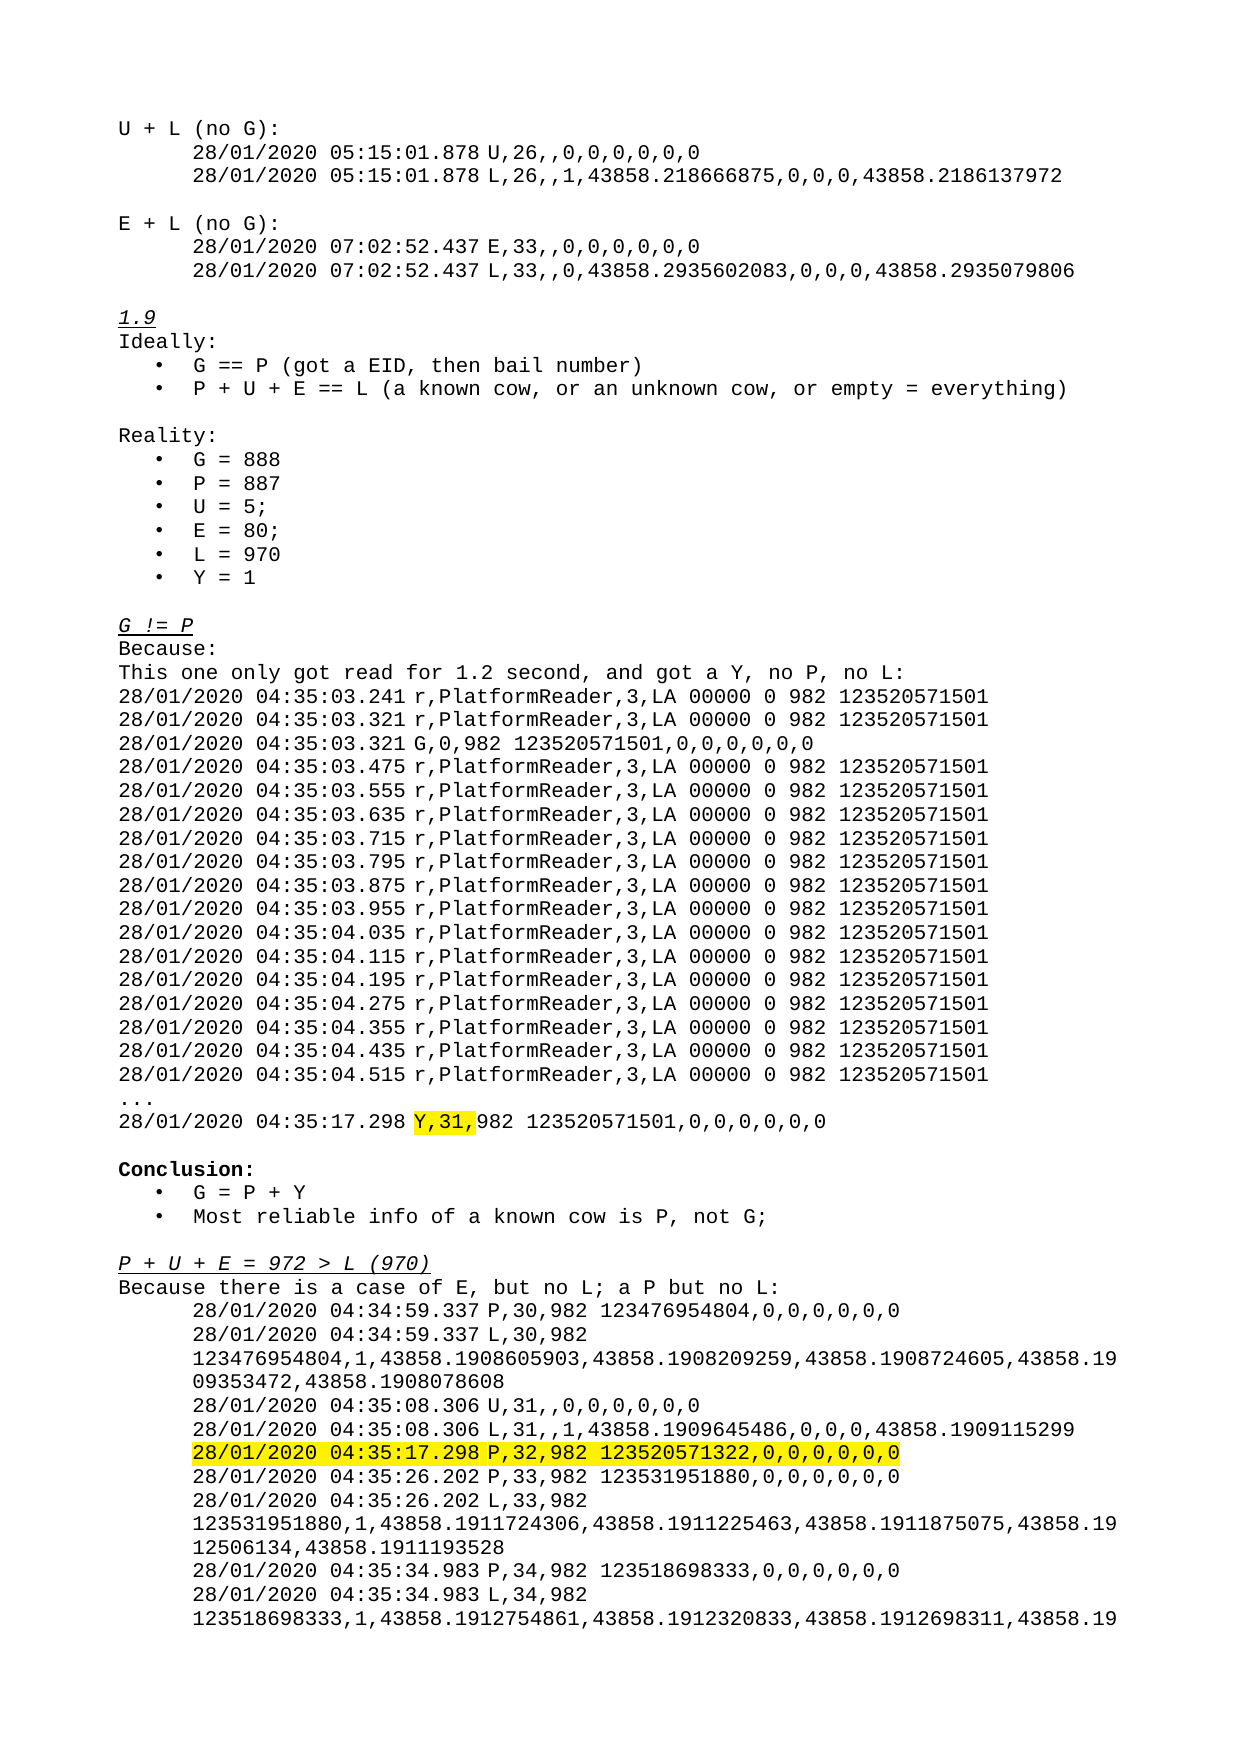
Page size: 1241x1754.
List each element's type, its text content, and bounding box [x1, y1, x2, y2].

text Because there is a case of E, but no L; a P but no L: [118, 1277, 1122, 1300]
text 28/01/2020 04:35:03.555 r,PlatformReader,3,LA 00000 0 982 123520571501 [118, 780, 1122, 804]
text G != P [118, 615, 1122, 638]
text 28/01/2020 04:35:17.298 P,32,982 123520571322,0,0,0,0,0,0 [192, 1442, 1122, 1466]
text 28/01/2020 04:35:04.115 r,PlatformReader,3,LA 00000 0 982 123520571501 [118, 946, 1122, 969]
text 28/01/2020 04:35:08.306 U,31,,0,0,0,0,0,0 [192, 1395, 1122, 1419]
text 28/01/2020 04:35:03.475 r,PlatformReader,3,LA 00000 0 982 123520571501 [118, 757, 1122, 780]
text 28/01/2020 04:35:26.202 P,33,982 123531951880,0,0,0,0,0,0 [192, 1466, 1122, 1489]
list L = 970 [156, 544, 1122, 567]
text 28/01/2020 04:35:03.321 r,PlatformReader,3,LA 00000 0 982 123520571501 [118, 709, 1122, 733]
text 28/01/2020 04:35:34.983 L,34,982 123518698333,1,43858.1912754861,43858.1912320833,43858.1912698311,43858.19 [192, 1584, 1122, 1631]
text 28/01/2020 04:35:34.983 P,34,982 123518698333,0,0,0,0,0,0 [192, 1561, 1122, 1584]
list Y = 1 [156, 567, 1122, 591]
list U = 5; [156, 496, 1122, 520]
text 28/01/2020 04:35:26.202 L,33,982 123531951880,1,43858.1911724306,43858.1911225463,43858.1911875075,43858.1912506134,43858.1911193528 [192, 1489, 1122, 1561]
text 28/01/2020 04:35:04.035 r,PlatformReader,3,LA 00000 0 982 123520571501 [118, 922, 1122, 946]
list G == P (got a EID, then bail number) [156, 354, 1122, 378]
text 28/01/2020 04:35:03.241 r,PlatformReader,3,LA 00000 0 982 123520571501 [118, 686, 1122, 709]
text 28/01/2020 04:35:04.355 r,PlatformReader,3,LA 00000 0 982 123520571501 [118, 1017, 1122, 1040]
text 28/01/2020 04:35:17.298 Y,31,982 123520571501,0,0,0,0,0,0 [118, 1111, 1122, 1135]
list E = 80; [156, 520, 1122, 544]
text 28/01/2020 04:34:59.337 L,30,982 123476954804,1,43858.1908605903,43858.1908209259,43858.1908724605,43858.1909353472,43858.1908078608 [192, 1324, 1122, 1395]
text 28/01/2020 04:35:04.515 r,PlatformReader,3,LA 00000 0 982 123520571501 [118, 1064, 1122, 1088]
text 28/01/2020 04:35:03.795 r,PlatformReader,3,LA 00000 0 982 123520571501 [118, 851, 1122, 875]
list G = P + Y [156, 1182, 1122, 1206]
text 28/01/2020 07:02:52.437 E,33,,0,0,0,0,0,0 [192, 236, 1122, 260]
list P = 887 [156, 473, 1122, 496]
text 28/01/2020 04:35:03.875 r,PlatformReader,3,LA 00000 0 982 123520571501 [118, 875, 1122, 898]
text 28/01/2020 07:02:52.437 L,33,,0,43858.2935602083,0,0,0,43858.2935079806 [192, 260, 1122, 284]
text 28/01/2020 04:35:08.306 L,31,,1,43858.1909645486,0,0,0,43858.1909115299 [192, 1419, 1122, 1442]
text Reality: [118, 426, 1122, 449]
text 28/01/2020 04:35:04.435 r,PlatformReader,3,LA 00000 0 982 123520571501 [118, 1040, 1122, 1064]
text Ideally: [118, 331, 1122, 354]
text Because: [118, 638, 1122, 662]
text U + L (no G): [118, 118, 1122, 142]
text 28/01/2020 04:35:03.635 r,PlatformReader,3,LA 00000 0 982 123520571501 [118, 804, 1122, 827]
list P + U + E == L (a known cow, or an unknown cow, or empty = everything) [156, 378, 1122, 402]
text P + U + E = 972 > L (970) [118, 1253, 1122, 1277]
text 28/01/2020 05:15:01.878 U,26,,0,0,0,0,0,0 [192, 142, 1122, 165]
text 28/01/2020 04:35:03.321 G,0,982 123520571501,0,0,0,0,0,0 [118, 733, 1122, 757]
text 28/01/2020 04:34:59.337 P,30,982 123476954804,0,0,0,0,0,0 [192, 1300, 1122, 1324]
text 28/01/2020 04:35:04.195 r,PlatformReader,3,LA 00000 0 982 123520571501 [118, 969, 1122, 993]
text E + L (no G): [118, 213, 1122, 236]
text 28/01/2020 04:35:03.715 r,PlatformReader,3,LA 00000 0 982 123520571501 [118, 827, 1122, 851]
text 28/01/2020 04:35:03.955 r,PlatformReader,3,LA 00000 0 982 123520571501 [118, 898, 1122, 922]
text Conclusion: [118, 1158, 1122, 1182]
list Most reliable info of a known cow is P, not G; [156, 1206, 1122, 1229]
text This one only got read for 1.2 second, and got a Y, no P, no L: [118, 662, 1122, 686]
text 28/01/2020 05:15:01.878 L,26,,1,43858.218666875,0,0,0,43858.2186137972 [192, 165, 1122, 189]
list G = 888 [156, 449, 1122, 473]
text 1.9 [118, 307, 1122, 331]
text ... [118, 1088, 1122, 1111]
text 28/01/2020 04:35:04.275 r,PlatformReader,3,LA 00000 0 982 123520571501 [118, 993, 1122, 1017]
